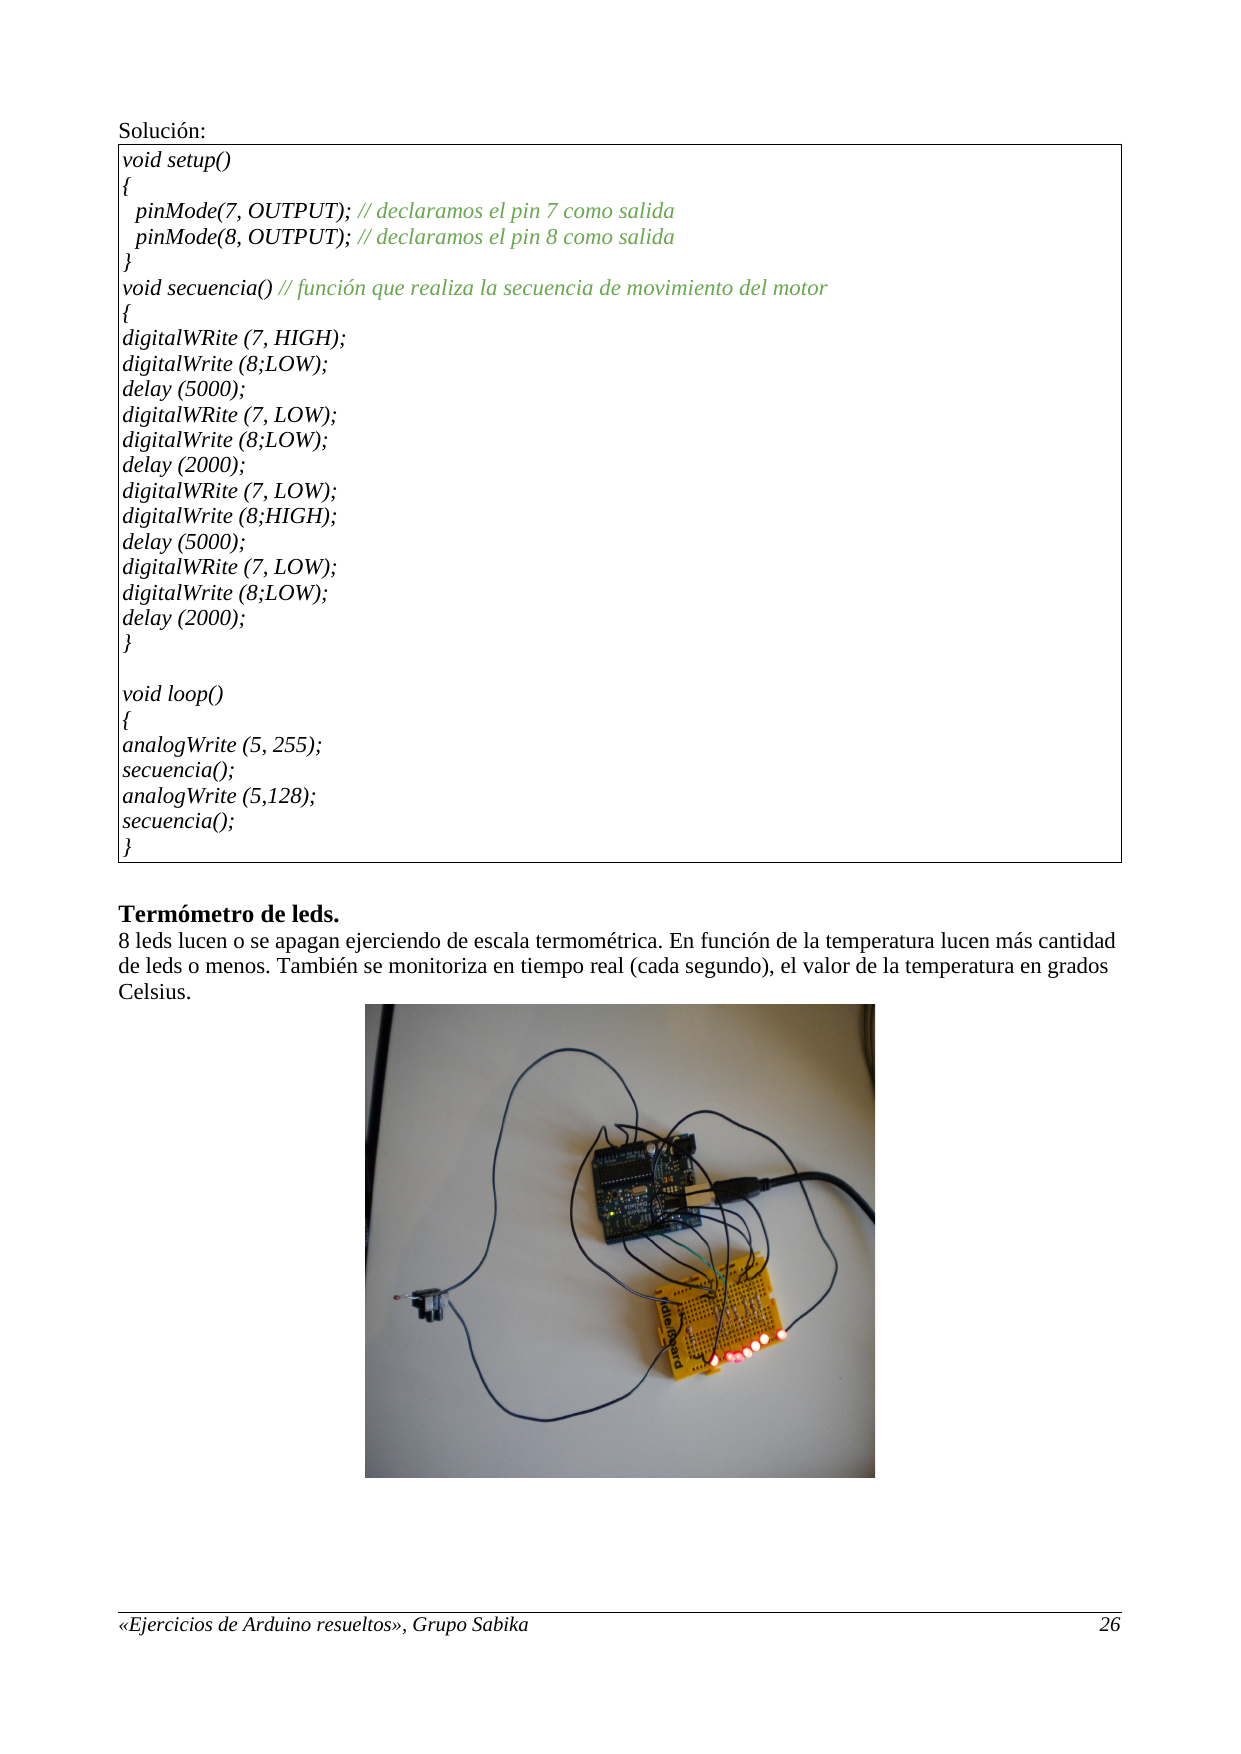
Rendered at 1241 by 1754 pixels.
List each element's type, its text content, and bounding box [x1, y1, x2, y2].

text secuencia(); [119, 753, 1121, 779]
text digitalWRite (7, LOW); [119, 398, 1121, 423]
text } [119, 830, 1121, 862]
text delay (2000); [119, 601, 1121, 626]
text } [119, 626, 1121, 652]
picture [365, 1004, 876, 1478]
text delay (2000); [119, 448, 1121, 474]
text void secuencia() // función que realiza la secuencia de movimiento del motor [119, 271, 1121, 296]
text 8 leds lucen o se apagan ejerciendo de escala termométrica. En función de la temperatura lucen más cantidad de leds o menos. También se monitoriza en tiempo real (cada segundo), el valor de la temperatura en grados Celsius. [118, 928, 1122, 1004]
text pinMode(8, OUTPUT); // declaramos el pin 8 como salida [358, 220, 1121, 245]
text digitalWRite (7, HIGH); [119, 321, 1121, 347]
text digitalWRite (7, LOW); [119, 474, 1121, 499]
text delay (5000); [119, 372, 1121, 398]
text digitalWrite (8;HIGH); [119, 499, 1121, 525]
text Termómetro de leds. [339, 900, 1122, 928]
text digitalWRite (7, LOW); [119, 550, 1121, 576]
text digitalWrite (8;LOW); [119, 576, 1121, 601]
text analogWrite (5, 255); [119, 728, 1121, 753]
text digitalWrite (8;LOW); [119, 347, 1121, 372]
text { [133, 169, 1121, 194]
text digitalWrite (8;LOW); [119, 423, 1121, 448]
text void loop() [119, 677, 1121, 703]
text } [133, 245, 1121, 271]
text secuencia(); [119, 804, 1121, 830]
text delay (5000); [119, 525, 1121, 550]
text Solución: [206, 118, 1122, 143]
text analogWrite (5,128); [119, 779, 1121, 804]
text void setup() [119, 145, 1121, 169]
text { [133, 703, 1121, 728]
text { [133, 296, 1121, 321]
text pinMode(7, OUTPUT); // declaramos el pin 7 como salida [133, 194, 1121, 220]
